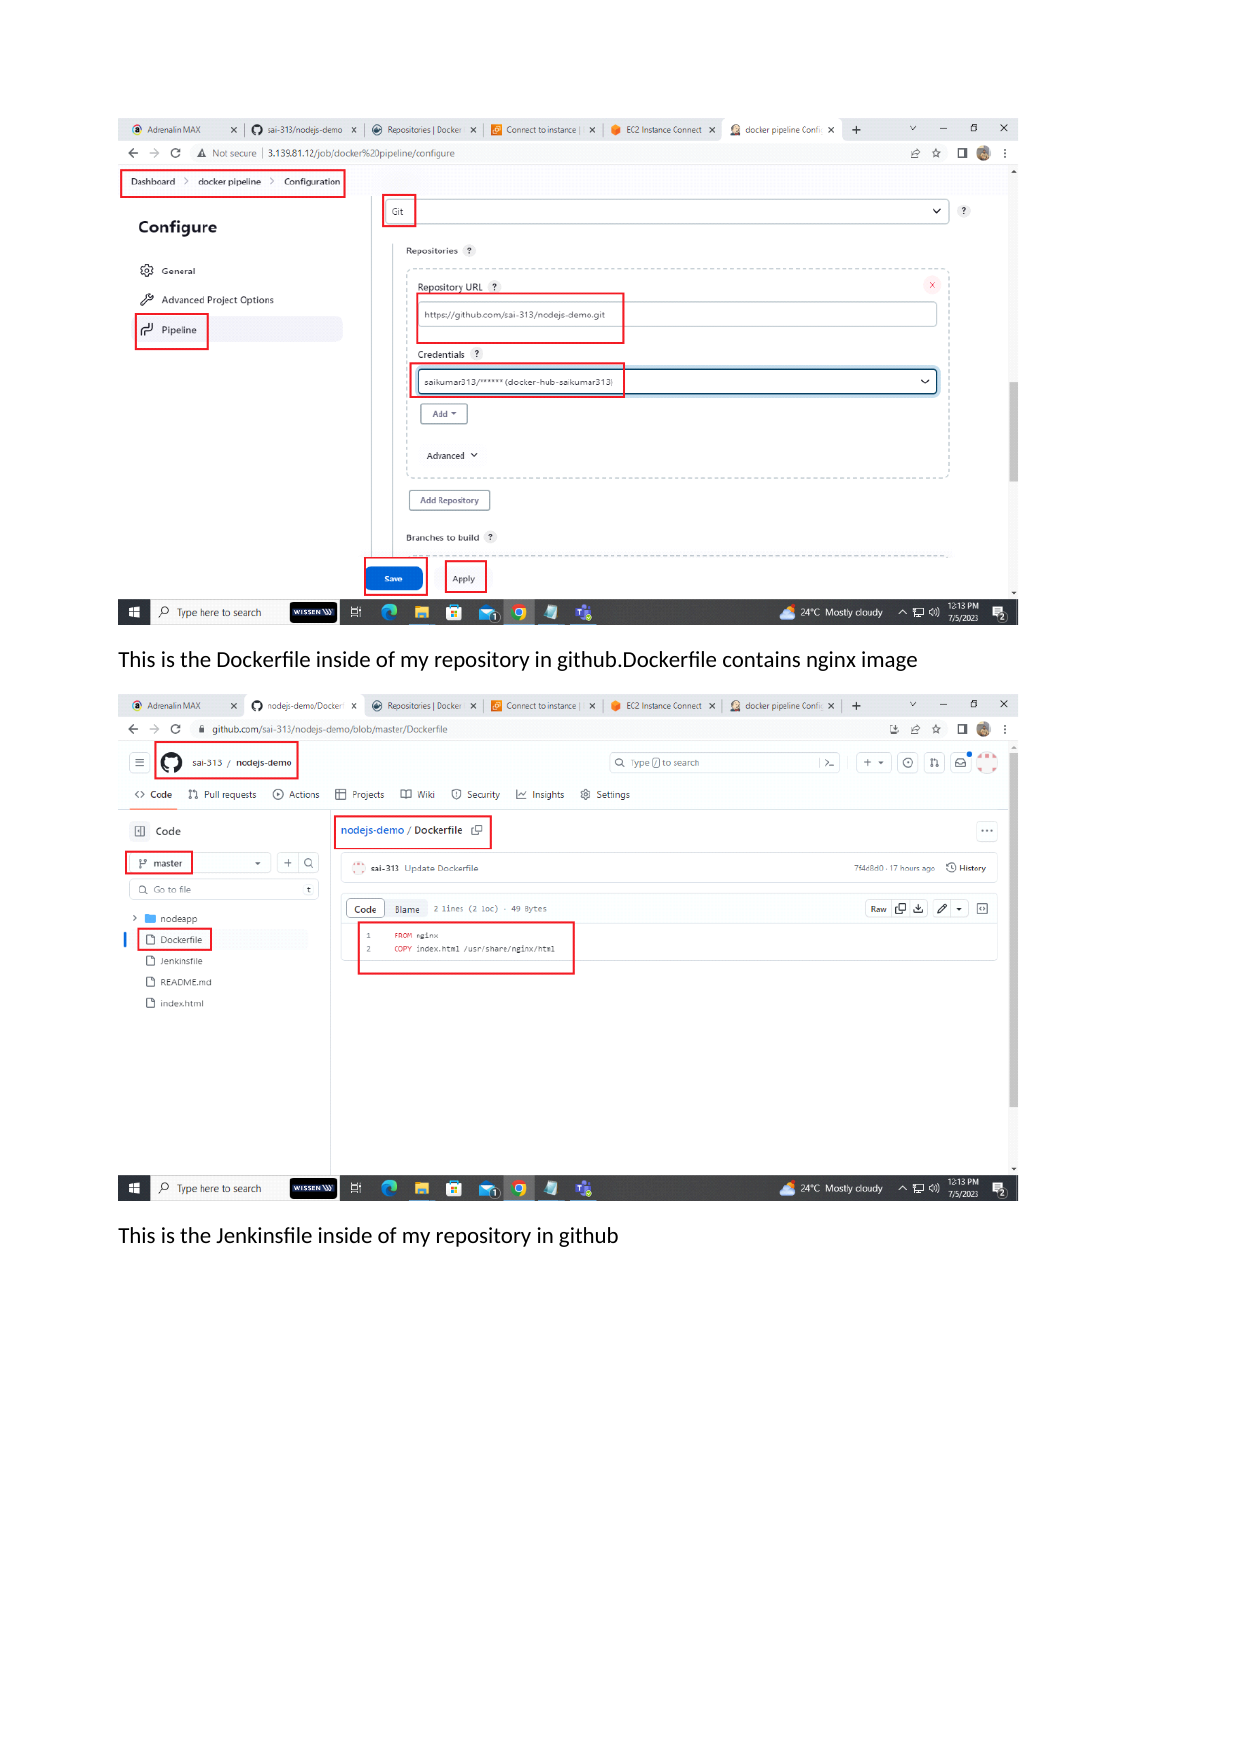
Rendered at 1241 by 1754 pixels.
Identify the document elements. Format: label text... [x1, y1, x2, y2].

text This is the Dockerfile inside of my repository in github.Dockerfile contains nginx image [118, 645, 1122, 673]
text This is the Jenkinsfile inside of my repository in github [118, 1221, 1122, 1249]
